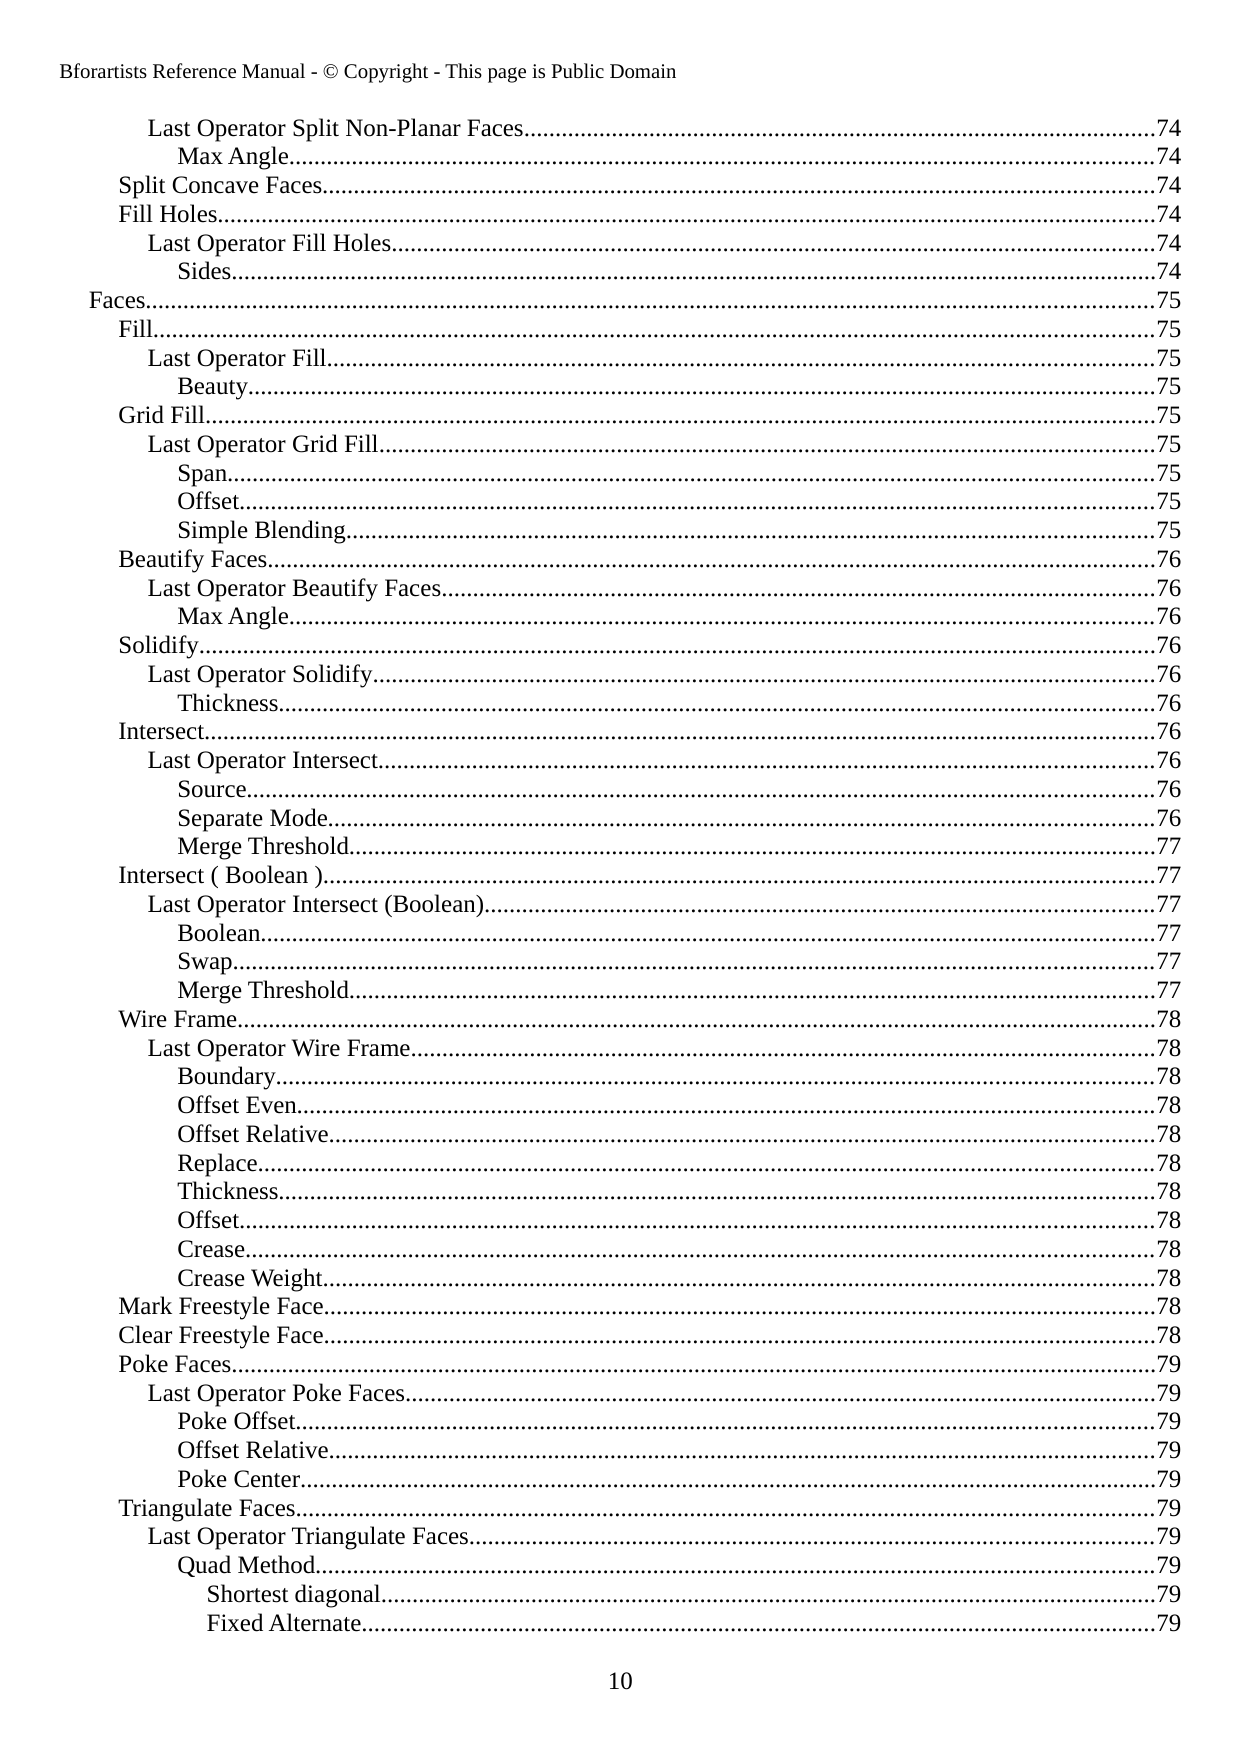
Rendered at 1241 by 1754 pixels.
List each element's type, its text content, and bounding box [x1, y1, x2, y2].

text Beautify Faces 76 [118, 544, 1181, 573]
text Last Operator Triangulate Faces 79 [147, 1521, 1181, 1550]
text Clear Freestyle Face 78 [118, 1320, 1181, 1349]
text Max Angle 74 [177, 141, 1181, 170]
text Poke Center 79 [177, 1464, 1181, 1493]
text Offset Relative 78 [177, 1119, 1181, 1148]
text Last Operator Grid Fill 75 [147, 429, 1181, 458]
text Thickness 76 [177, 688, 1181, 716]
text Source 76 [177, 774, 1181, 803]
text Intersect 76 [118, 716, 1181, 745]
text Last Operator Split Non-Planar Faces 74 [147, 113, 1181, 141]
text Quad Method 79 [177, 1550, 1181, 1579]
text Replace 78 [177, 1148, 1181, 1176]
text Offset 75 [177, 486, 1181, 515]
text Last Operator Fill Holes 74 [147, 228, 1181, 256]
text Span 75 [177, 458, 1181, 486]
text Triangulate Faces 79 [118, 1493, 1181, 1521]
text Poke Offset 79 [177, 1406, 1181, 1435]
text Thickness 78 [177, 1176, 1181, 1205]
text Offset Even 78 [177, 1090, 1181, 1119]
text Intersect ( Boolean ) 77 [118, 860, 1181, 889]
text Last Operator Intersect (Boolean) 77 [147, 889, 1181, 918]
text Last Operator Intersect 76 [147, 745, 1181, 774]
text Grid Fill 75 [118, 400, 1181, 429]
text Poke Faces 79 [118, 1349, 1181, 1378]
text Mark Freestyle Face 78 [118, 1291, 1181, 1320]
text Wire Frame 78 [118, 1004, 1181, 1033]
text Faces 75 [88, 285, 1181, 314]
text Crease Weight 78 [177, 1263, 1181, 1291]
text Merge Threshold 77 [177, 831, 1181, 860]
text Simple Blending 75 [177, 515, 1181, 544]
text Last Operator Wire Frame 78 [147, 1033, 1181, 1061]
text Last Operator Poke Faces 79 [147, 1378, 1181, 1406]
text Sides 74 [177, 256, 1181, 285]
text Boundary 78 [177, 1061, 1181, 1090]
text Offset Relative 79 [177, 1435, 1181, 1464]
text Beauty 75 [177, 371, 1181, 400]
text Split Concave Faces 74 [118, 170, 1181, 199]
text Fill Holes 74 [118, 199, 1181, 228]
text Solidify 76 [118, 630, 1181, 659]
text Crease 78 [177, 1234, 1181, 1263]
text Last Operator Fill 75 [147, 343, 1181, 371]
text Shortest diagonal 79 [206, 1579, 1181, 1608]
text Fill 75 [118, 314, 1181, 343]
text Boolean 77 [177, 918, 1181, 946]
text Last Operator Solidify 76 [147, 659, 1181, 688]
text Offset 78 [177, 1205, 1181, 1234]
text Swap 77 [177, 946, 1181, 975]
text Separate Mode 76 [177, 803, 1181, 831]
text Merge Threshold 77 [177, 975, 1181, 1004]
text Max Angle 76 [177, 601, 1181, 630]
text Fixed Alternate 79 [206, 1608, 1181, 1636]
text Last Operator Beautify Faces 76 [147, 573, 1181, 601]
